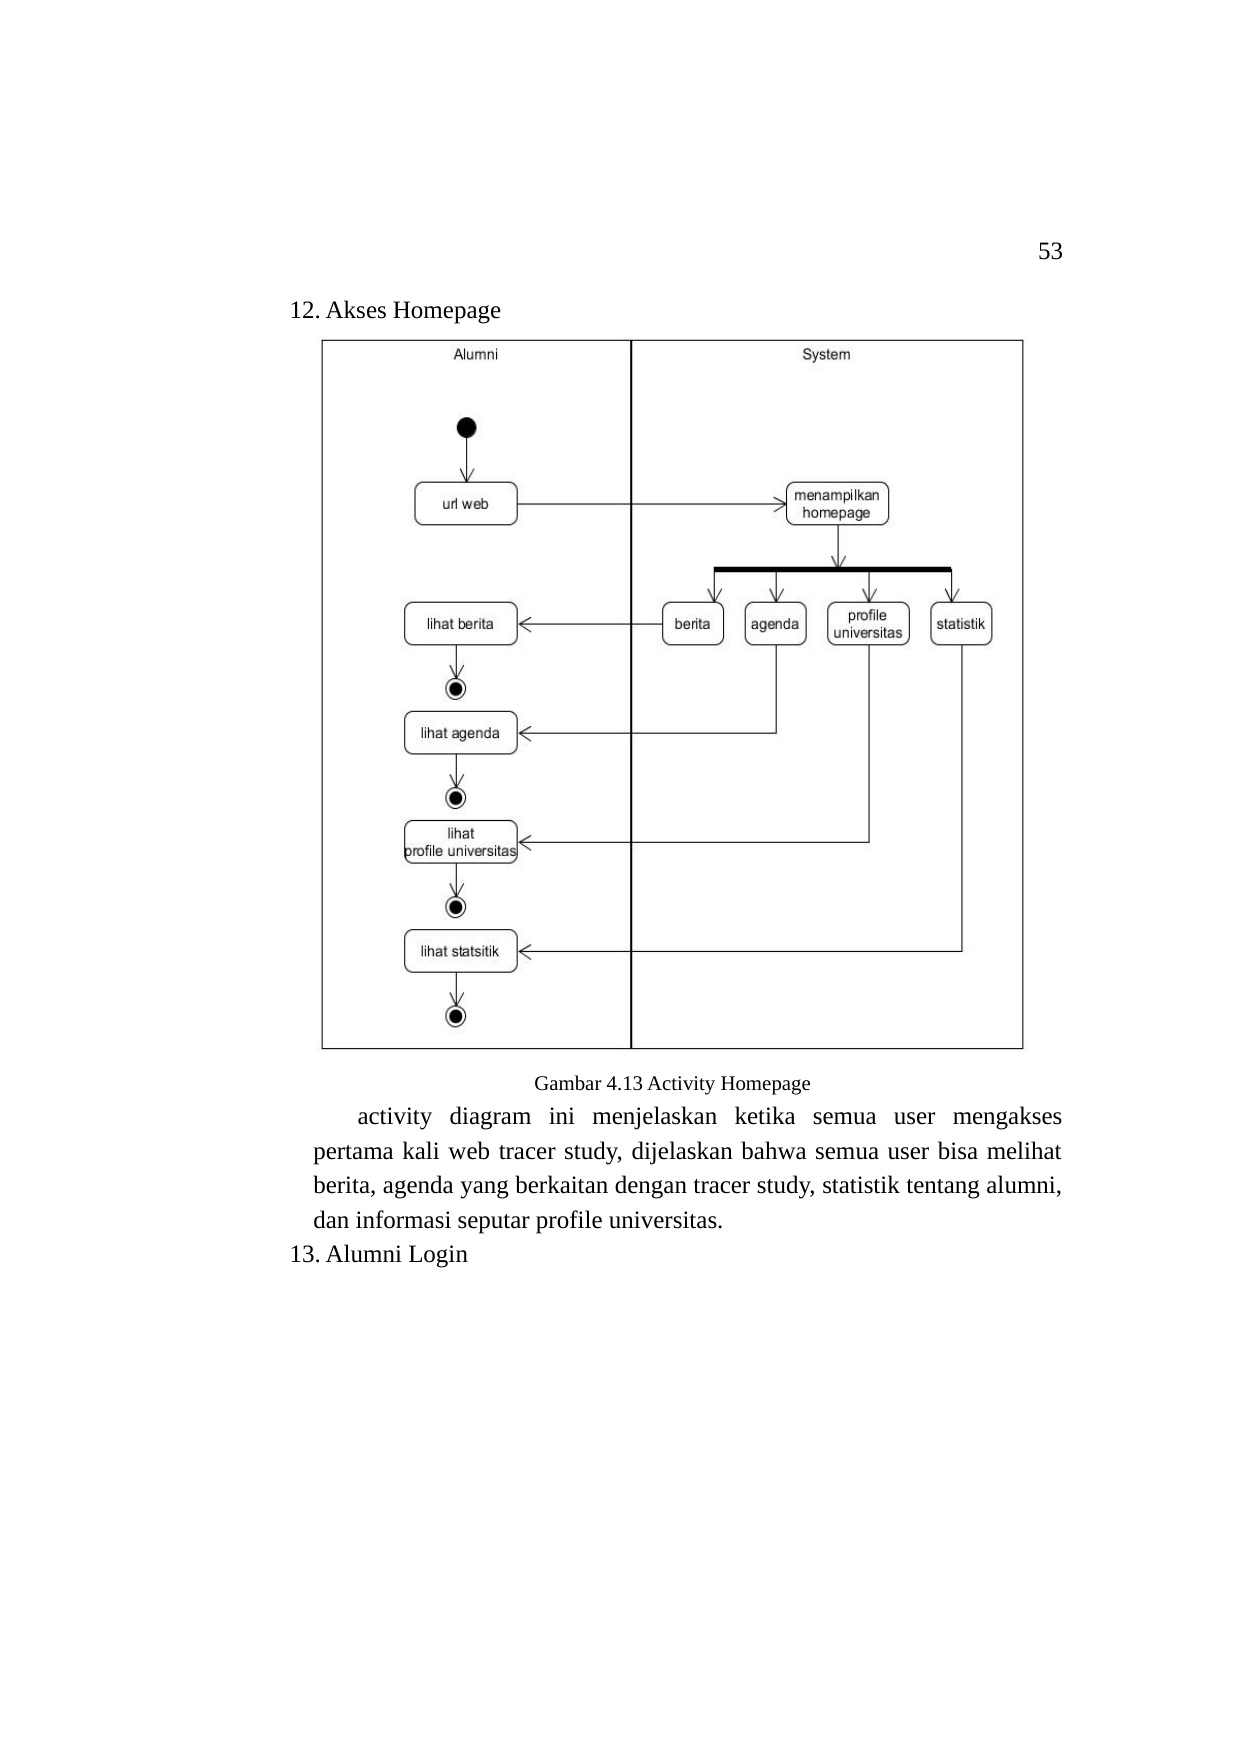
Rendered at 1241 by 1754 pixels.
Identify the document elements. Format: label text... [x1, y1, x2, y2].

text Gambar 4.13 Activity Homepage [301, 1071, 1044, 1095]
text 12. Akses Homepage [289, 295, 1063, 324]
picture [301, 337, 1044, 1071]
text activity diagram ini menjelaskan ketika semua user mengakses pertama kali web tracer study, dijelaskan bahwa semua user bisa melihat berita, agenda yang berkaitan dengan tracer study, statistik tentang alumni, dan informasi seputar profile universitas. [301, 325, 1063, 1234]
text 13. Alumni Login [289, 1239, 1063, 1268]
